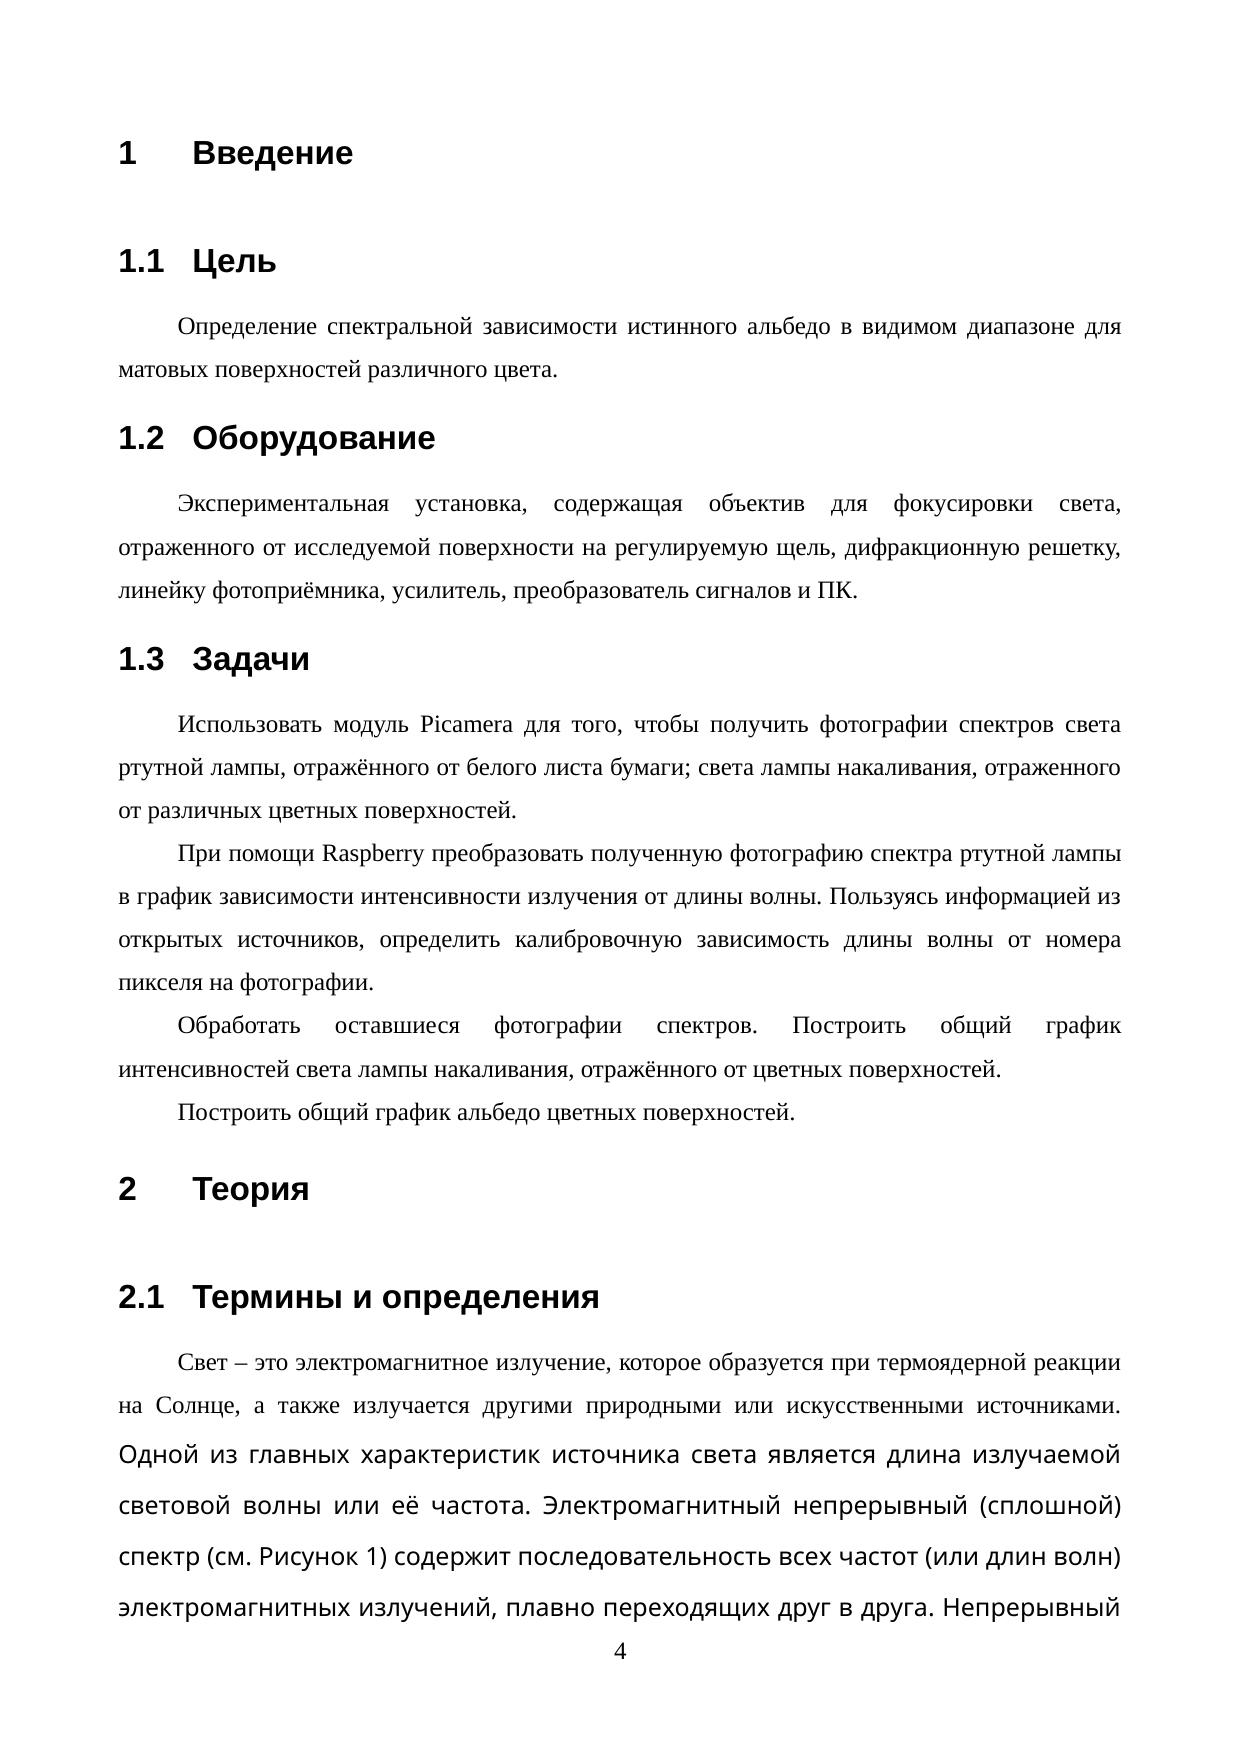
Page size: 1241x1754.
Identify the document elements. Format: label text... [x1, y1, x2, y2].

subtitle Задачи [118, 639, 1122, 677]
text Использовать модуль Picamera для того, чтобы получить фотографии спектров света ртутной лампы, отражённого от белого листа бумаги; света лампы накаливания, отраженного от различных цветных поверхностей. [118, 709, 1122, 824]
text Экспериментальная установка, содержащая объектив для фокусировки света, отраженного от исследуемой поверхности на регулируемую щель, дифракционную решетку, линейку фотоприёмника, усилитель, преобразователь сигналов и ПК. [118, 488, 1122, 603]
subtitle Введение [118, 133, 1122, 172]
text Построить общий график альбедо цветных поверхностей. [118, 1097, 1122, 1126]
text Определение спектральной зависимости истинного альбедо в видимом диапазоне для матовых поверхностей различного цвета. [118, 311, 1122, 383]
text При помощи Raspberry преобразовать полученную фотографию спектра ртутной лампы в график зависимости интенсивности излучения от длины волны. Пользуясь информацией из открытых источников, определить калибровочную зависимость длины волны от номера пикселя на фотографии. [118, 838, 1122, 996]
subtitle Цель [118, 241, 1122, 279]
text Свет – это электромагнитное излучение, которое образуется при термоядерной реакции на Солнце, а также излучается другими природными или искусственными источниками. Одной из главных характеристик источника света является длина излучаемой световой волны или её частота. Электромагнитный непрерывный (сплошной) спектр (см. Рисунок 1) содержит последовательность всех частот (или длин волн) электромагнитных излучений, плавно переходящих друг в друга. Непрерывный [118, 1347, 1122, 1623]
subtitle Термины и определения [118, 1277, 1122, 1316]
subtitle Теория [118, 1169, 1122, 1208]
text Обработать оставшиеся фотографии спектров. Построить общий график интенсивностей света лампы накаливания, отражённого от цветных поверхностей. [118, 1011, 1122, 1082]
subtitle Оборудование [118, 418, 1122, 457]
